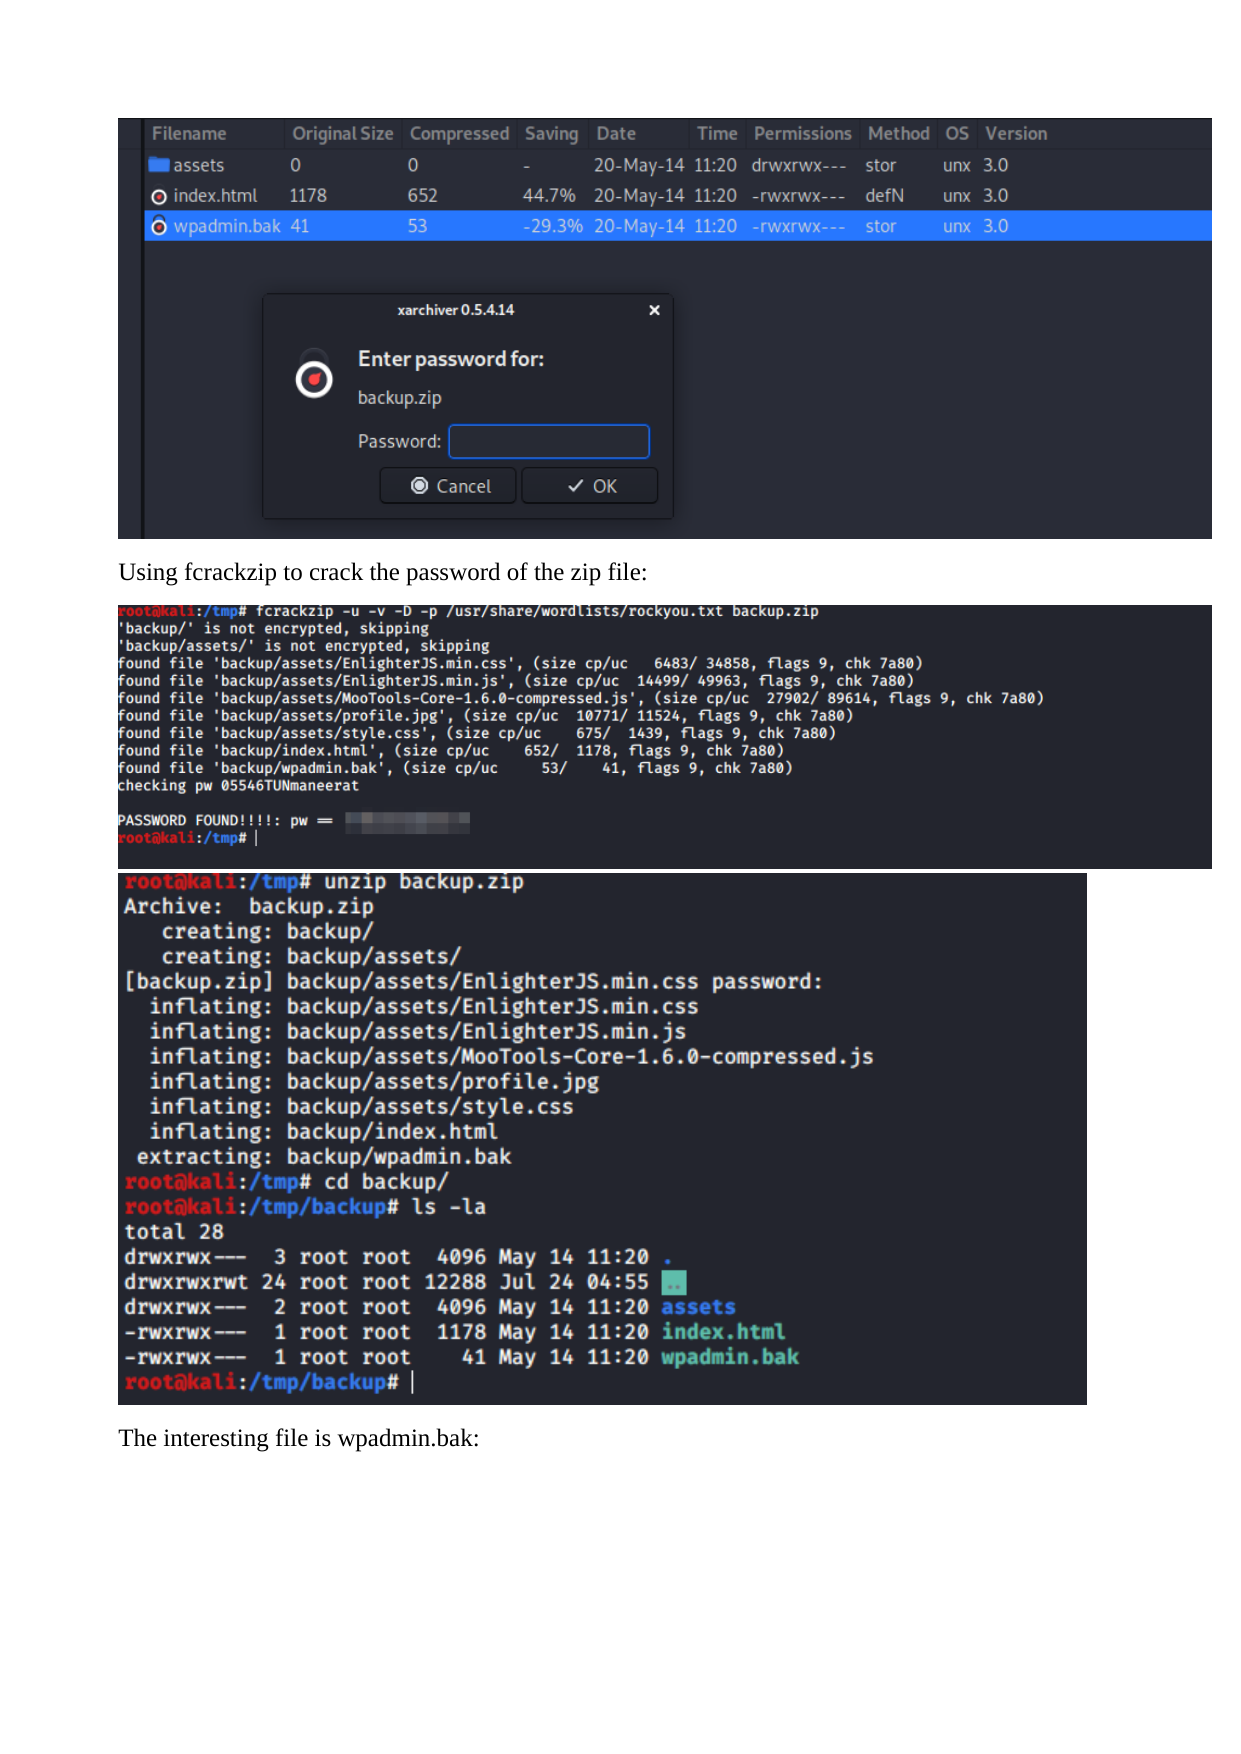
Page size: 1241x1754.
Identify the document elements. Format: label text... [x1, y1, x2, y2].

picture [118, 873, 1087, 1405]
picture [118, 605, 1212, 869]
text The interesting file is wpadmin.bak: [118, 1423, 1122, 1452]
text Using fcrackzip to crack the password of the zip file: [118, 557, 1122, 586]
picture [118, 118, 1212, 539]
